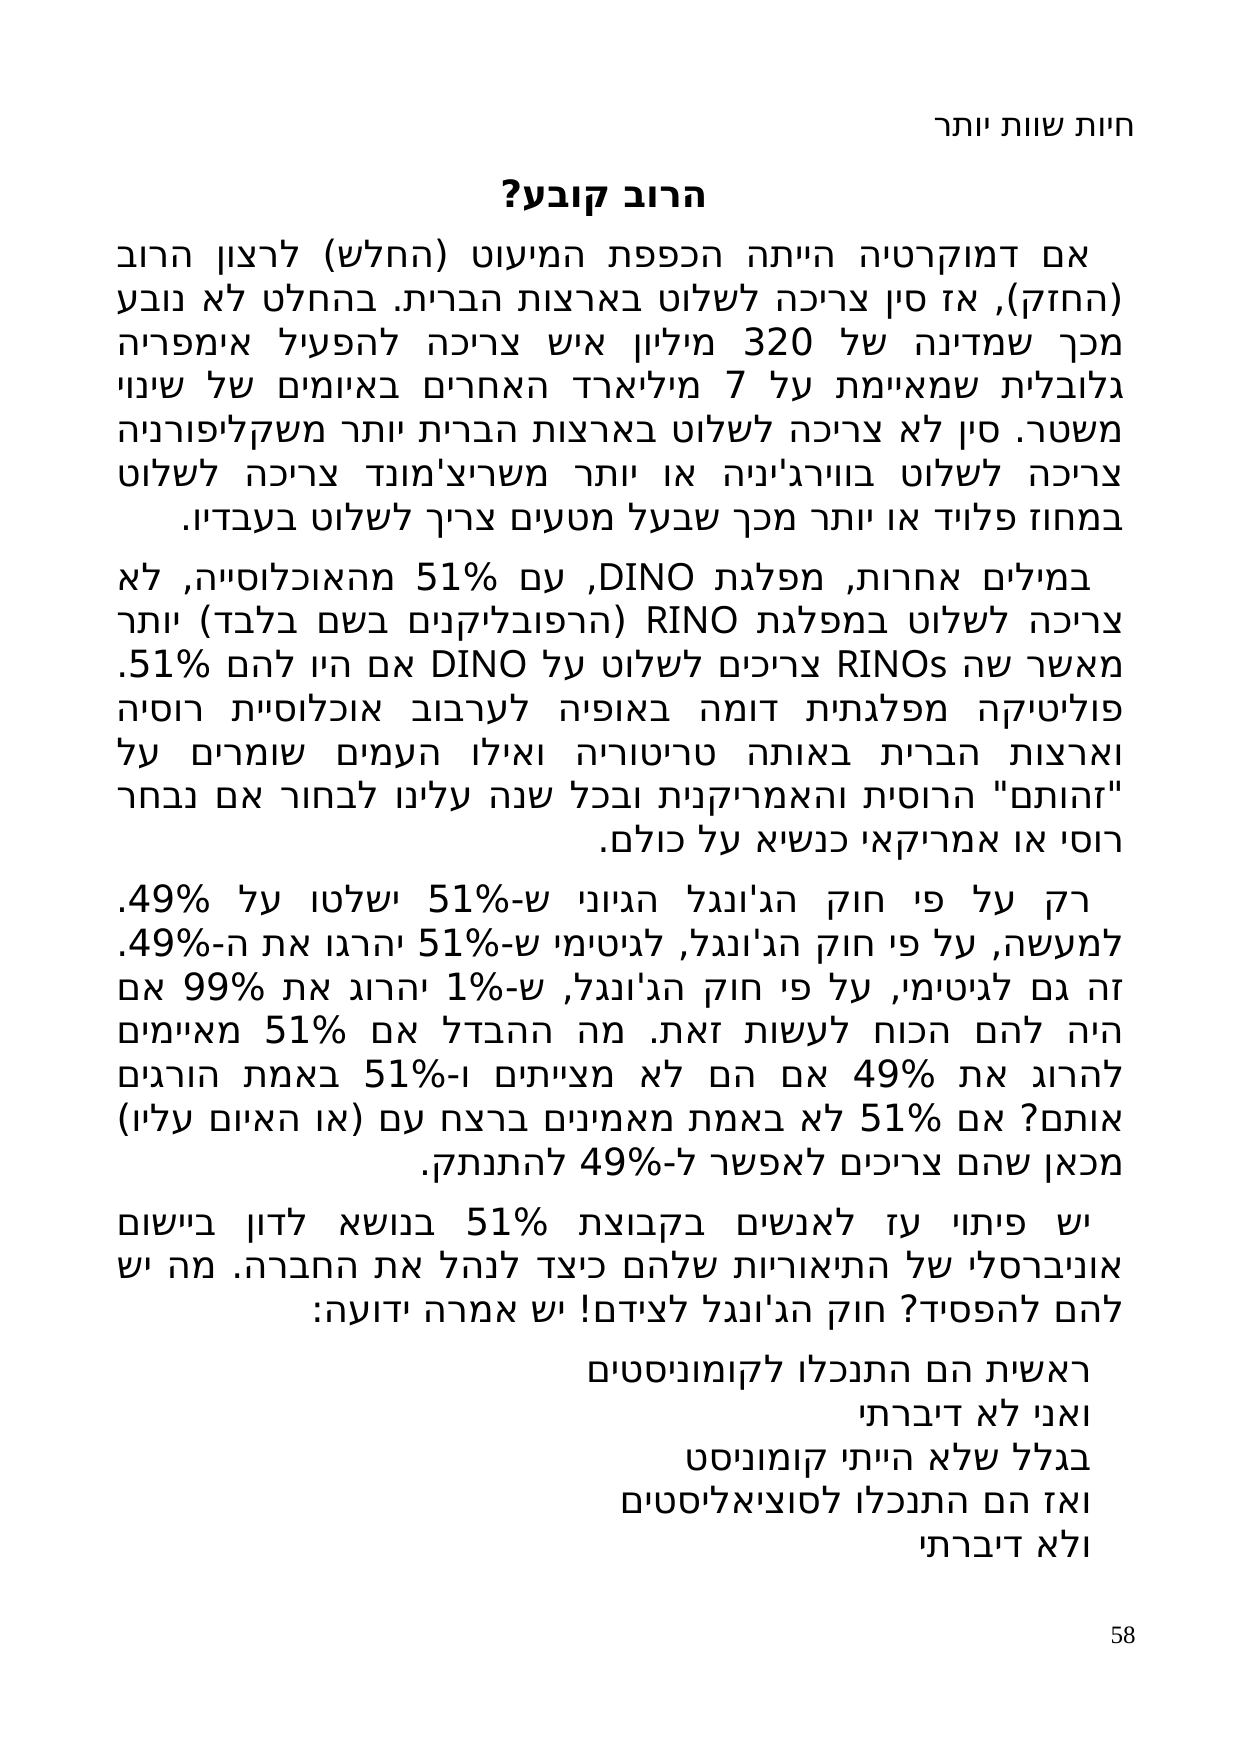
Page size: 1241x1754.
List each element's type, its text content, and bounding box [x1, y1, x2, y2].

subtitle הרוב קובע? [116, 172, 1124, 216]
text בגלל שלא הייתי קומוניסט [116, 1435, 1124, 1479]
text ראשית הם התנכלו לקומוניסטים [116, 1347, 1124, 1391]
text ואז הם התנכלו לסוציאליסטים [116, 1479, 1124, 1522]
text יש פיתוי עז לאנשים בקבוצת 51% בנושא לדון ביישום אוניברסלי של התיאוריות שלהם כיצד לנהל את החברה. מה יש להם להפסיד? חוק הג'ונגל לצידם! יש אמרה ידועה: [116, 1200, 1124, 1331]
text ולא דיברתי [116, 1522, 1124, 1566]
text אם דמוקרטיה הייתה הכפפת המיעוט (החלש) לרצון הרוב (החזק), אז סין צריכה לשלוט בארצות הברית. בהחלט לא נובע מכך שמדינה של 320 מיליון איש צריכה להפעיל אימפריה גלובלית שמאיימת על 7 מיליארד האחרים באיומים של שינוי משטר. סין לא צריכה לשלוט בארצות הברית יותר משקליפורניה צריכה לשלוט בווירג'יניה או יותר משריצ'מונד צריכה לשלוט במחוז פלויד או יותר מכך שבעל מטעים צריך לשלוט בעבדיו. [116, 232, 1124, 539]
text במילים אחרות, מפלגת DINO, עם 51% מהאוכלוסייה, לא צריכה לשלוט במפלגת RINO (הרפובליקנים בשם בלבד) יותר מאשר שה RINOs צריכים לשלוט על DINO אם היו להם 51%. פוליטיקה מפלגתית דומה באופיה לערבוב אוכלוסיית רוסיה וארצות הברית באותה טריטוריה ואילו העמים שומרים על "זהותם" הרוסית והאמריקנית ובכל שנה עלינו לבחור אם נבחר רוסי או אמריקאי כנשיא על כולם. [116, 555, 1124, 861]
text ואני לא דיברתי [116, 1391, 1124, 1435]
text רק על פי חוק הג'ונגל הגיוני ש-51% ישלטו על 49%. למעשה, על פי חוק הג'ונגל, לגיטימי ש-51% יהרגו את ה-49%. זה גם לגיטימי, על פי חוק הג'ונגל, ש-1% יהרוג את 99% אם היה להם הכוח לעשות זאת. מה ההבדל אם 51% מאיימים להרוג את 49% אם הם לא מצייתים ו-51% באמת הורגים אותם? אם 51% לא באמת מאמינים ברצח עם (או האיום עליו) מכאן שהם צריכים לאפשר ל-49% להתנתק. [116, 877, 1124, 1184]
